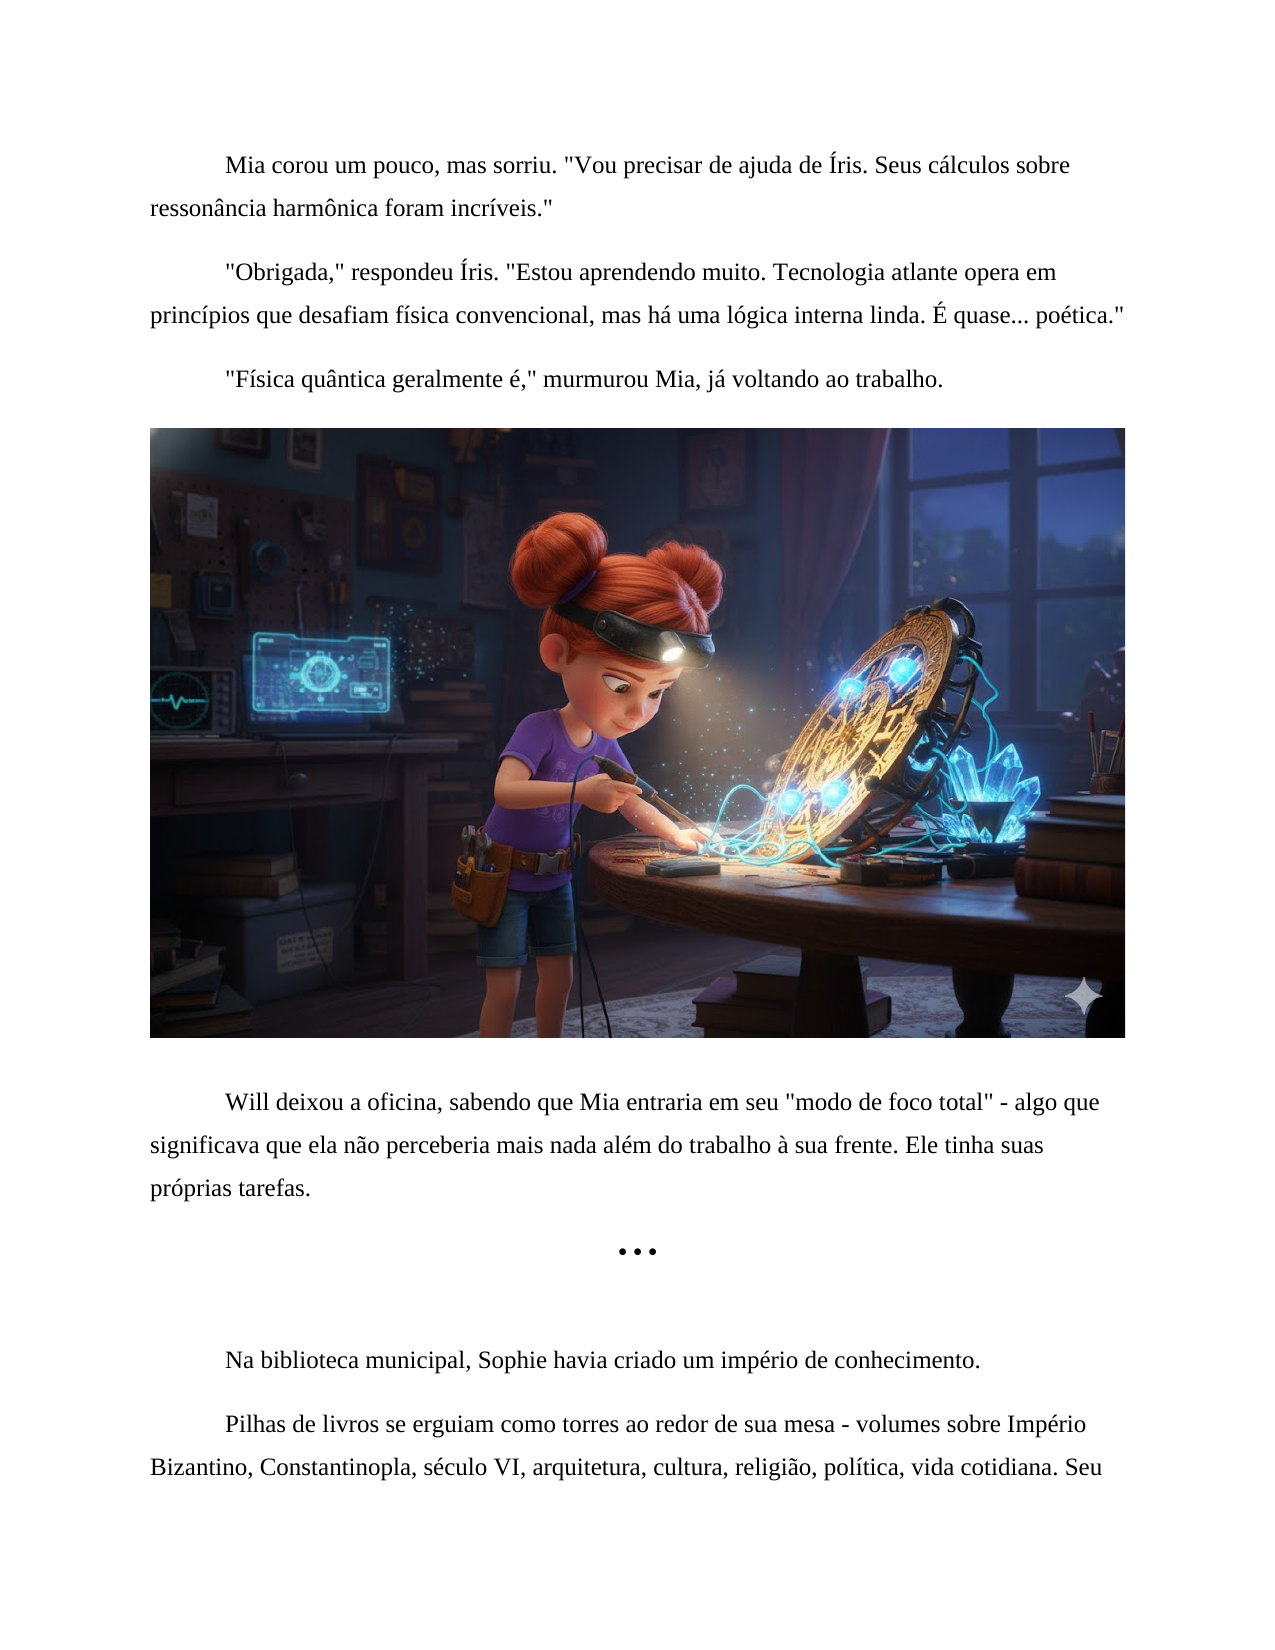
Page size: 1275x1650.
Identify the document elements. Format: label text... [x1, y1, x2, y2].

text • • • [150, 1237, 1125, 1266]
text "Física quântica geralmente é," murmurou Mia, já voltando ao trabalho. [150, 364, 1125, 393]
text "Obrigada," respondeu Íris. "Estou aprendendo muito. Tecnologia atlante opera em princípios que desafiam física convencional, mas há uma lógica interna linda. É quase... poética." [150, 257, 1125, 329]
picture [150, 428, 1125, 1038]
text Mia corou um pouco, mas sorriu. "Vou precisar de ajuda de Íris. Seus cálculos sobre ressonância harmônica foram incríveis." [150, 150, 1125, 222]
text Will deixou a oficina, sabendo que Mia entraria em seu "modo de foco total" - algo que significava que ela não perceberia mais nada além do trabalho à sua frente. Ele tinha suas próprias tarefas. [150, 1038, 1125, 1202]
text Na biblioteca municipal, Sophie havia criado um império de conhecimento. [150, 1345, 1125, 1374]
text Pilhas de livros se erguiam como torres ao redor de sua mesa - volumes sobre Império Bizantino, Constantinopla, século VI, arquitetura, cultura, religião, política, vida cotidiana. Seu [150, 1409, 1125, 1481]
